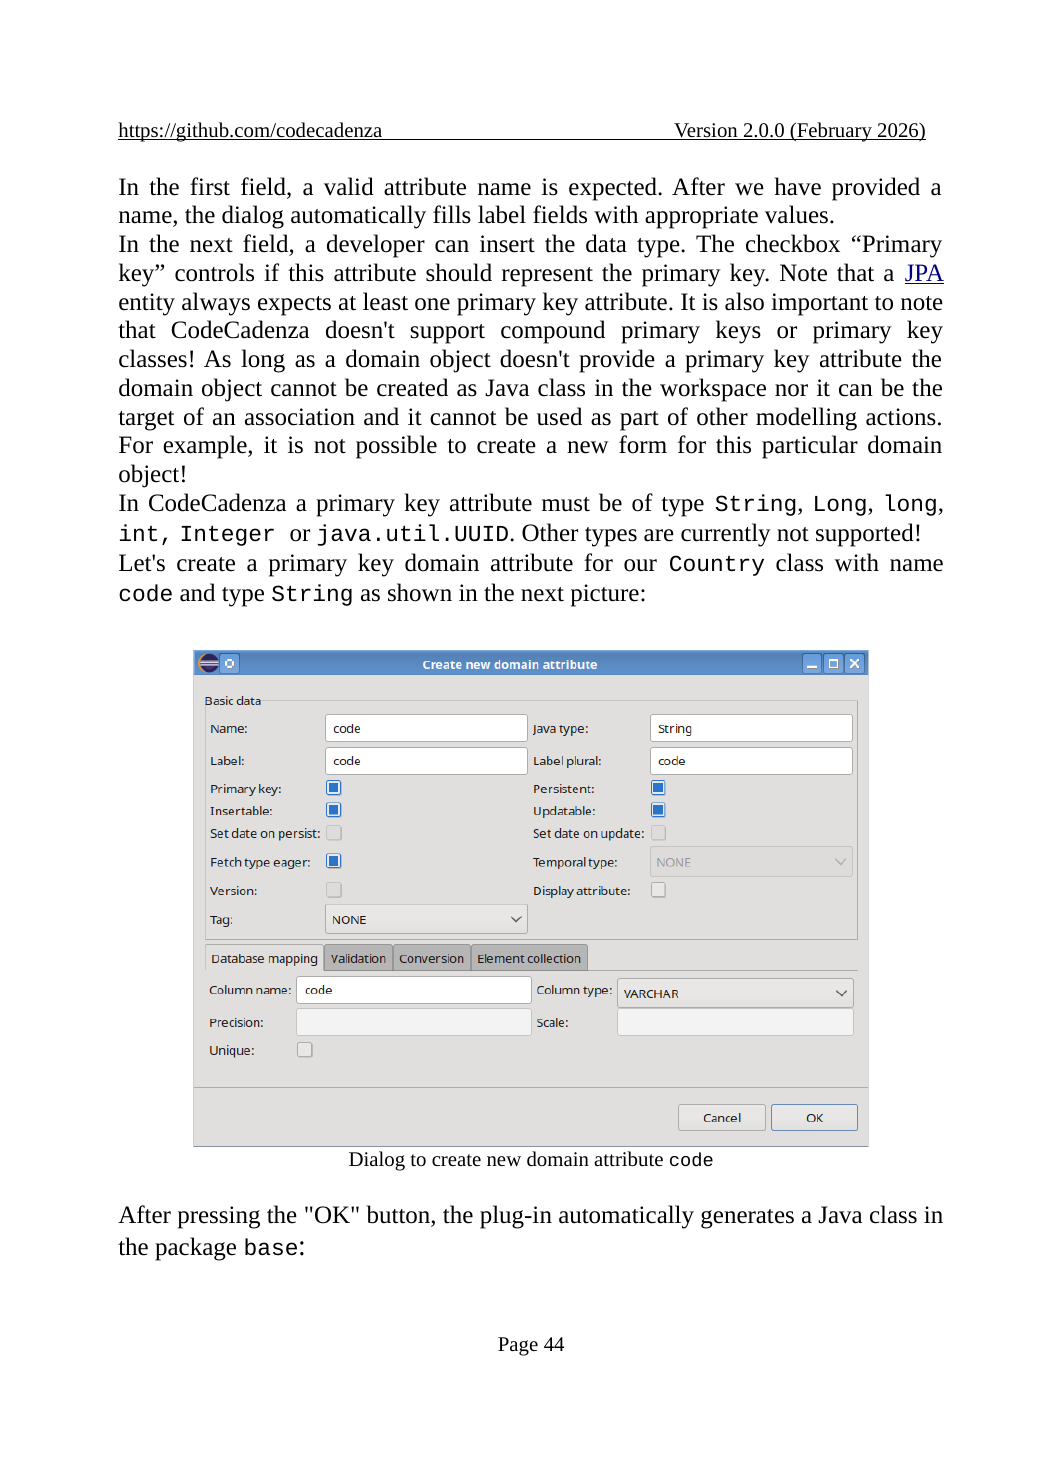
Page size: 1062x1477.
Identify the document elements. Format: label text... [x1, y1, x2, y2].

text In the first field, a valid attribute name is expected. After we have provided a name, the dialog automatically fills label fields with appropriate values. [118, 172, 944, 229]
picture [193, 650, 869, 1147]
text Let's create a primary key domain attribute for our Country class with name code and type String as shown in the next picture: [118, 548, 944, 609]
text In the next field, a developer can insert the data type. The checkbox “Primary key” controls if this attribute should represent the primary key. Note that a JPA entity always expects at least one primary key attribute. It is also important to note that CodeCadenza doesn't support compound primary keys or primary key classes! As long as a domain object doesn't provide a primary key attribute the domain object cannot be created as Java class in the workspace nor it can be the target of an association and it cannot be used as part of other modelling actions. For example, it is not possible to create a new form for this particular domain object! [118, 229, 944, 488]
text Dialog to create new domain attribute code [193, 1147, 868, 1172]
text In CodeCadenza a primary key attribute must be of type String, Long, long, int, Integer or java.util.UUID. Other types are currently not supported! [118, 488, 944, 548]
text After pressing the "OK" button, the plug-in automatically generates a Java class in the package base: [118, 1200, 944, 1263]
